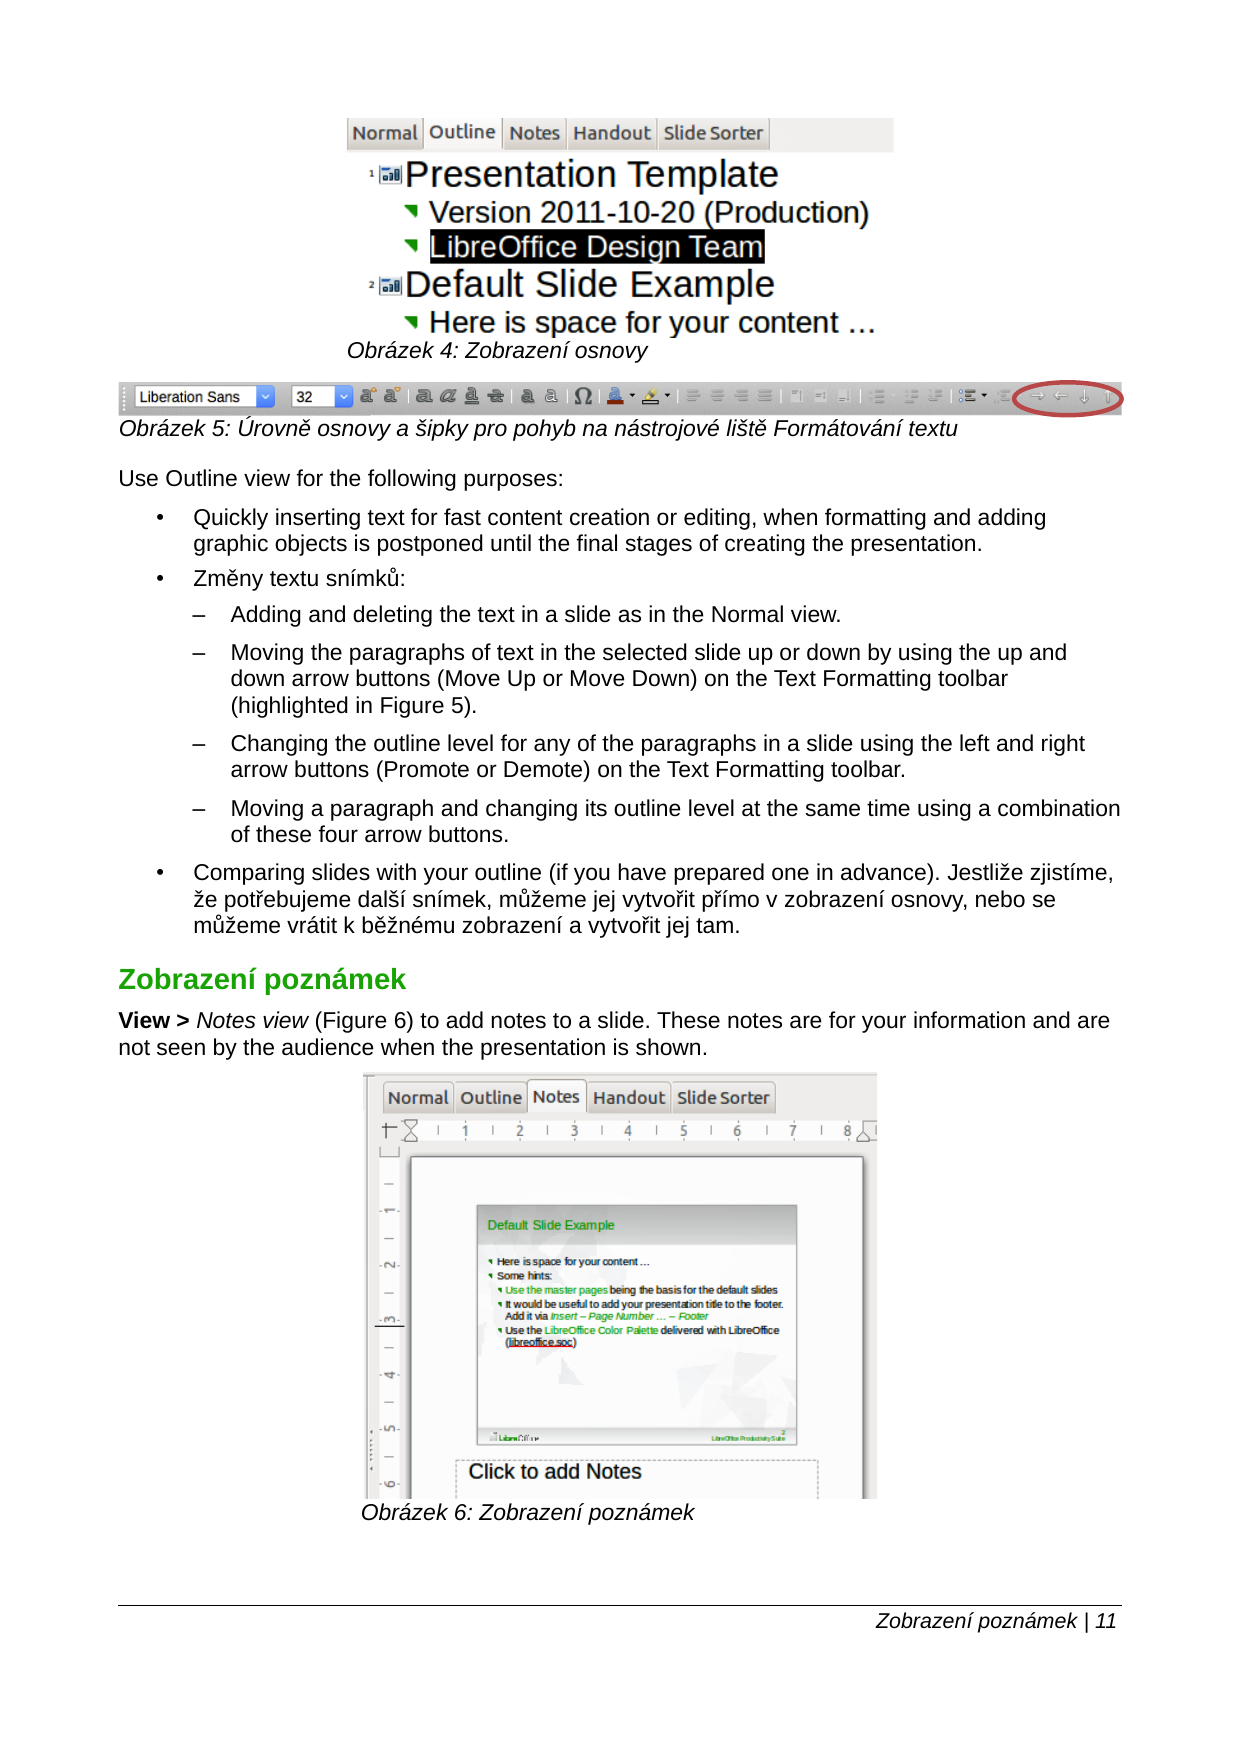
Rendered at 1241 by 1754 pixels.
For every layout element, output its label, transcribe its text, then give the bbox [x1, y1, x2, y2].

list Moving the paragraphs of text in the selected slide up or down by using the up and down arrow buttons (Move Up or Move Down) on the Text Formatting toolbar (highlighted in Figure 5). [192, 639, 1122, 718]
list Adding and deleting the text in a slide as in the Normal view. [192, 601, 1122, 627]
list Quickly inserting text for fast content creation or editing, when formatting and adding graphic objects is postponed until the final stages of creating the presentation. [156, 504, 1122, 556]
text Use Outline view for the following purposes: [118, 465, 1122, 491]
picture [1097, 405, 1122, 416]
picture [363, 1072, 878, 1499]
list Moving a paragraph and changing its outline level at the same time using a combination of these four arrow buttons. [192, 794, 1122, 847]
text Obrázek 6: Zobrazení poznámek [361, 1072, 879, 1525]
picture [1017, 385, 1119, 412]
subtitle Zobrazení poznámek [118, 962, 1122, 996]
text View > Notes view (Figure 6) to add notes to a slide. These notes are for your information and are not seen by the audience when the presentation is shown. [118, 1007, 1122, 1060]
picture [118, 382, 1039, 416]
text Obrázek 5: Úrovně osnovy a šipky pro pohyb na nástrojové liště Formátování textu [118, 416, 1122, 442]
list Změny textu snímků: [156, 565, 1122, 592]
list Comparing slides with your outline (if you have prepared one in advance). Jestliže zjistíme, že potřebujeme další snímek, můžeme jej vytvořit přímo v zobrazení osnovy, nebo se můžeme vrátit k běžnému zobrazení a vytvořit jej tam. [156, 859, 1122, 938]
picture [1099, 382, 1122, 392]
list Changing the outline level for any of the paragraphs in a slide using the left and right arrow buttons (Promote or Demote) on the Text Formatting toolbar. [192, 730, 1122, 783]
picture [346, 118, 894, 338]
text Obrázek 4: Zobrazení osnovy [347, 338, 894, 364]
